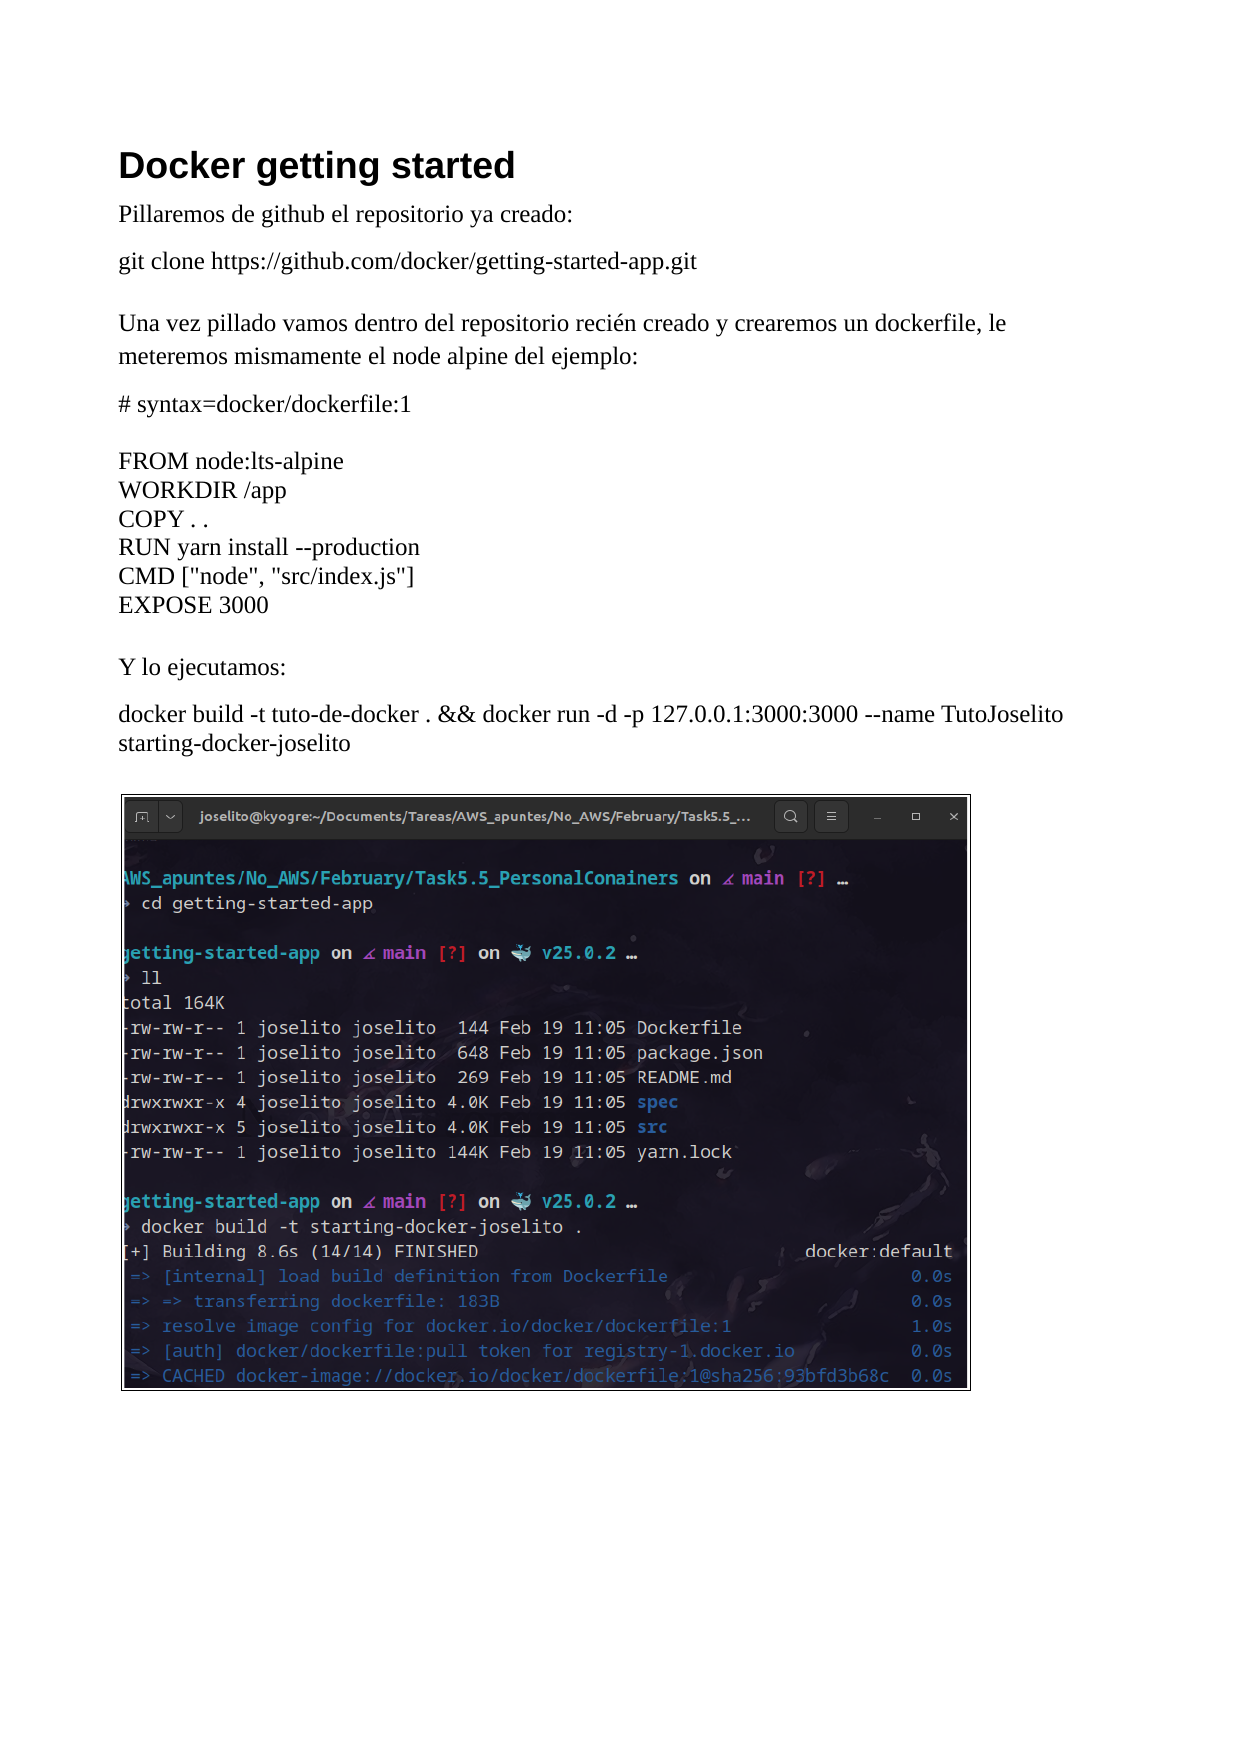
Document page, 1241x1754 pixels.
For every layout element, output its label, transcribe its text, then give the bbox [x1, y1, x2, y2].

table_header # syntax=docker/dockerfile:1 FROM node:lts-alpine WORKDIR /app COPY . . RUN yarn install --production CMD ["node", "src/index.js"] EXPOSE 3000 [118, 389, 1122, 619]
text Una vez pillado vamos dentro del repositorio recién creado y crearemos un dockerfile, le meteremos mismamente el node alpine del ejemplo: [118, 275, 1122, 370]
text Pillaremos de github el repositorio ya creado: [118, 199, 1122, 227]
table_header docker build -t tuto-de-docker . && docker run -d -p 127.0.0.1:3000:3000 --name TutoJoselito starting-docker-joselito [118, 699, 1122, 757]
subtitle Docker getting started [118, 143, 1122, 186]
text Y lo ejecutamos: [118, 619, 1122, 681]
picture [124, 797, 968, 1388]
table_header git clone https://github.com/docker/getting-started-app.git [118, 246, 1122, 275]
